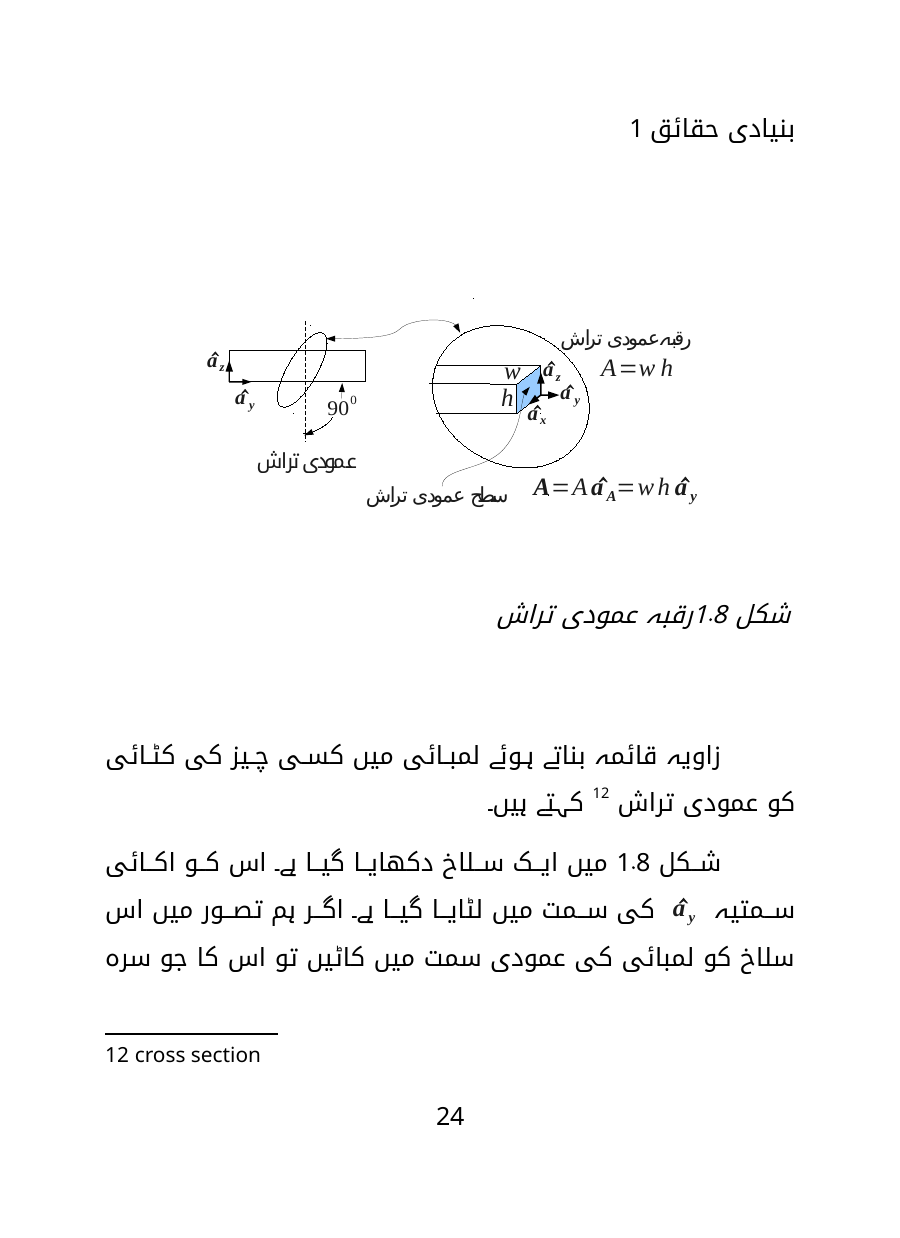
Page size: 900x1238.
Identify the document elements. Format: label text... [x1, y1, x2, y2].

text زاویہ قائمہ بناتے ہوئے لمبائی میں کسی چیز کی کٹائی کو عمودی تراش کہتے ہیں۔ [105, 732, 795, 827]
text شکل 1.8رقبہ عمودی تراش [110, 195, 790, 639]
text شکل 1.8 میں ایک سلاخ دکھایا گیا ہے۔ اس کو اکائی سمتیہکی سمت میں لٹایا گیا ہے۔ اگر ہم تصور میں اس سلاخ کو لمبائی کی عمودی سمت میں کاٹیں تو اس کا جو سرہ بنے گا اس سطح کے رقبہ کو رقبہ عمودی تراش کہتے ہیں۔ شکل میں دکھایا گیا رقبہ عمودی تراش کی مقدار ہے جہاں [105, 839, 795, 981]
text cross section [105, 1040, 795, 1068]
